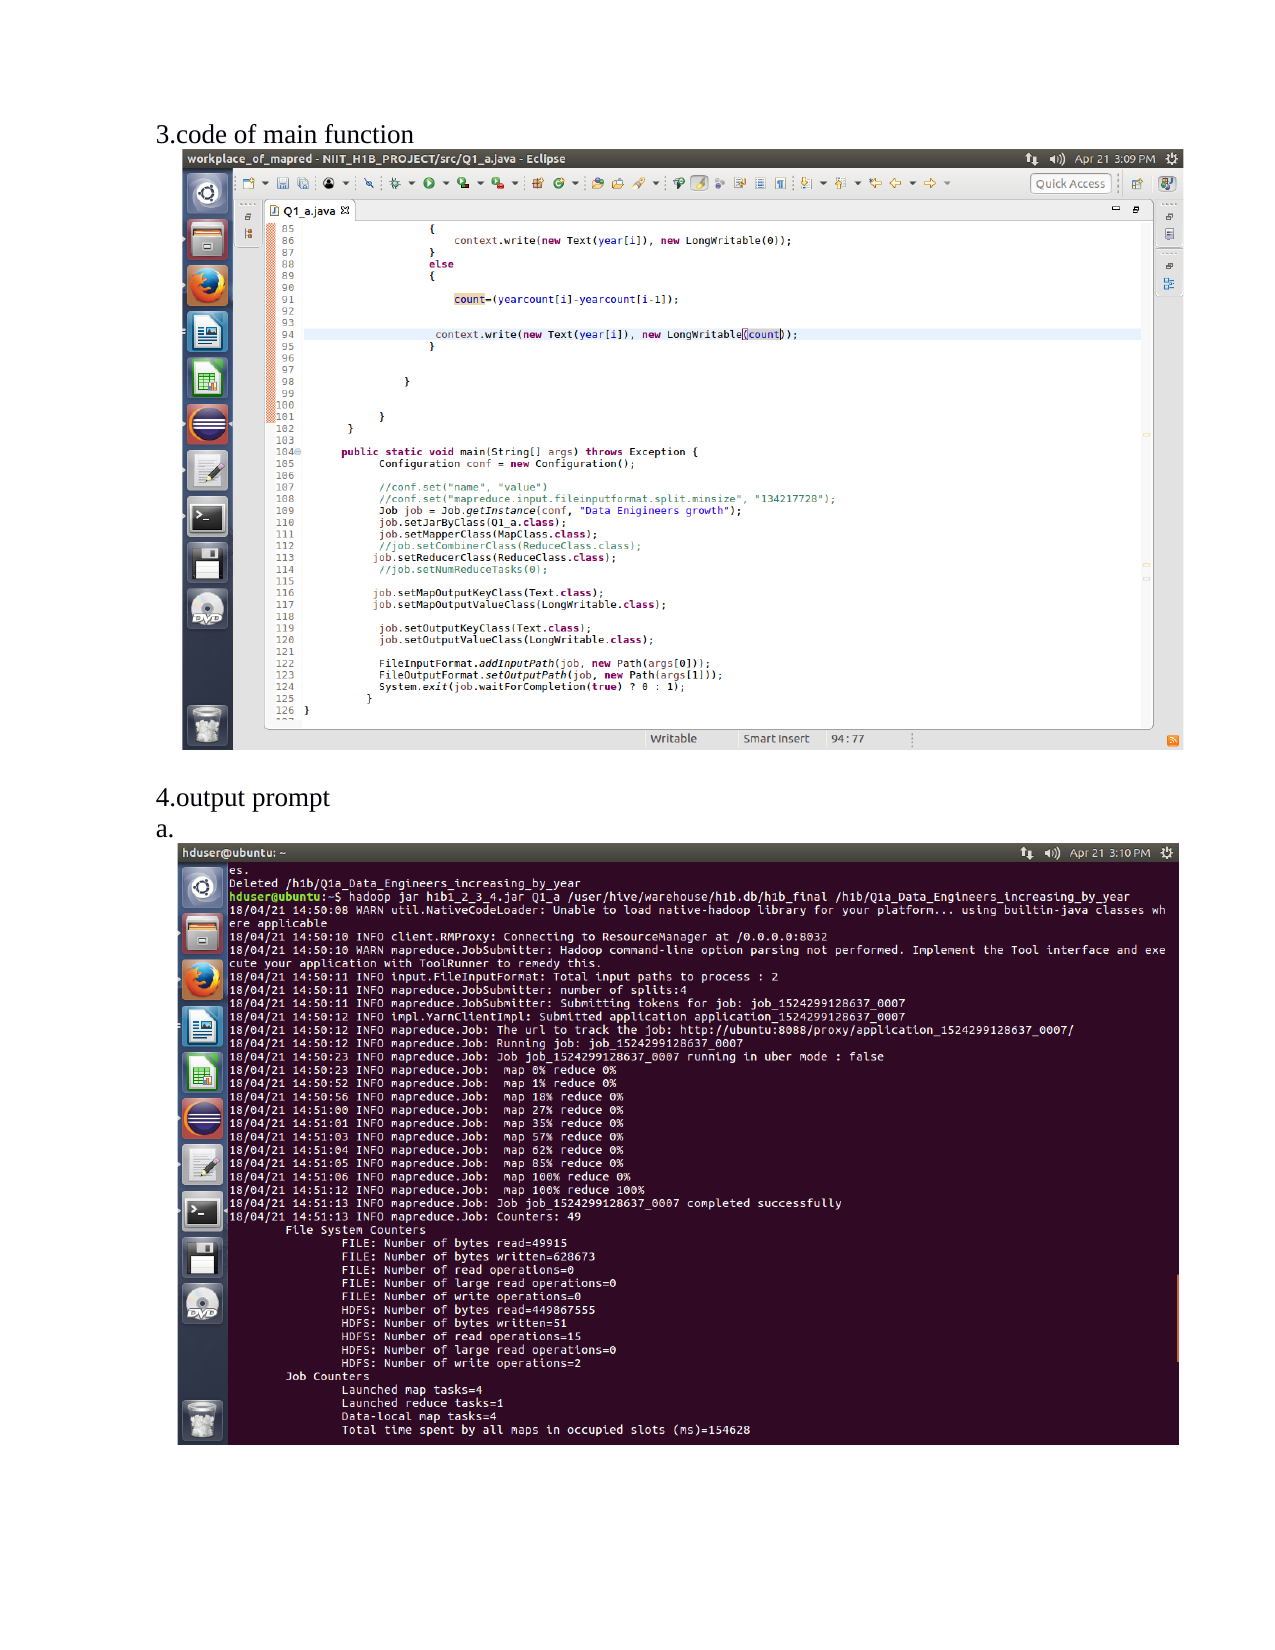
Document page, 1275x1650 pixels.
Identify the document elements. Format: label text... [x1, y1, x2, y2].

text 3.code of main function [156, 118, 1157, 149]
text a. [156, 812, 1157, 843]
picture [177, 843, 1179, 1445]
picture [182, 149, 1184, 750]
text 4.output prompt [156, 781, 1157, 812]
